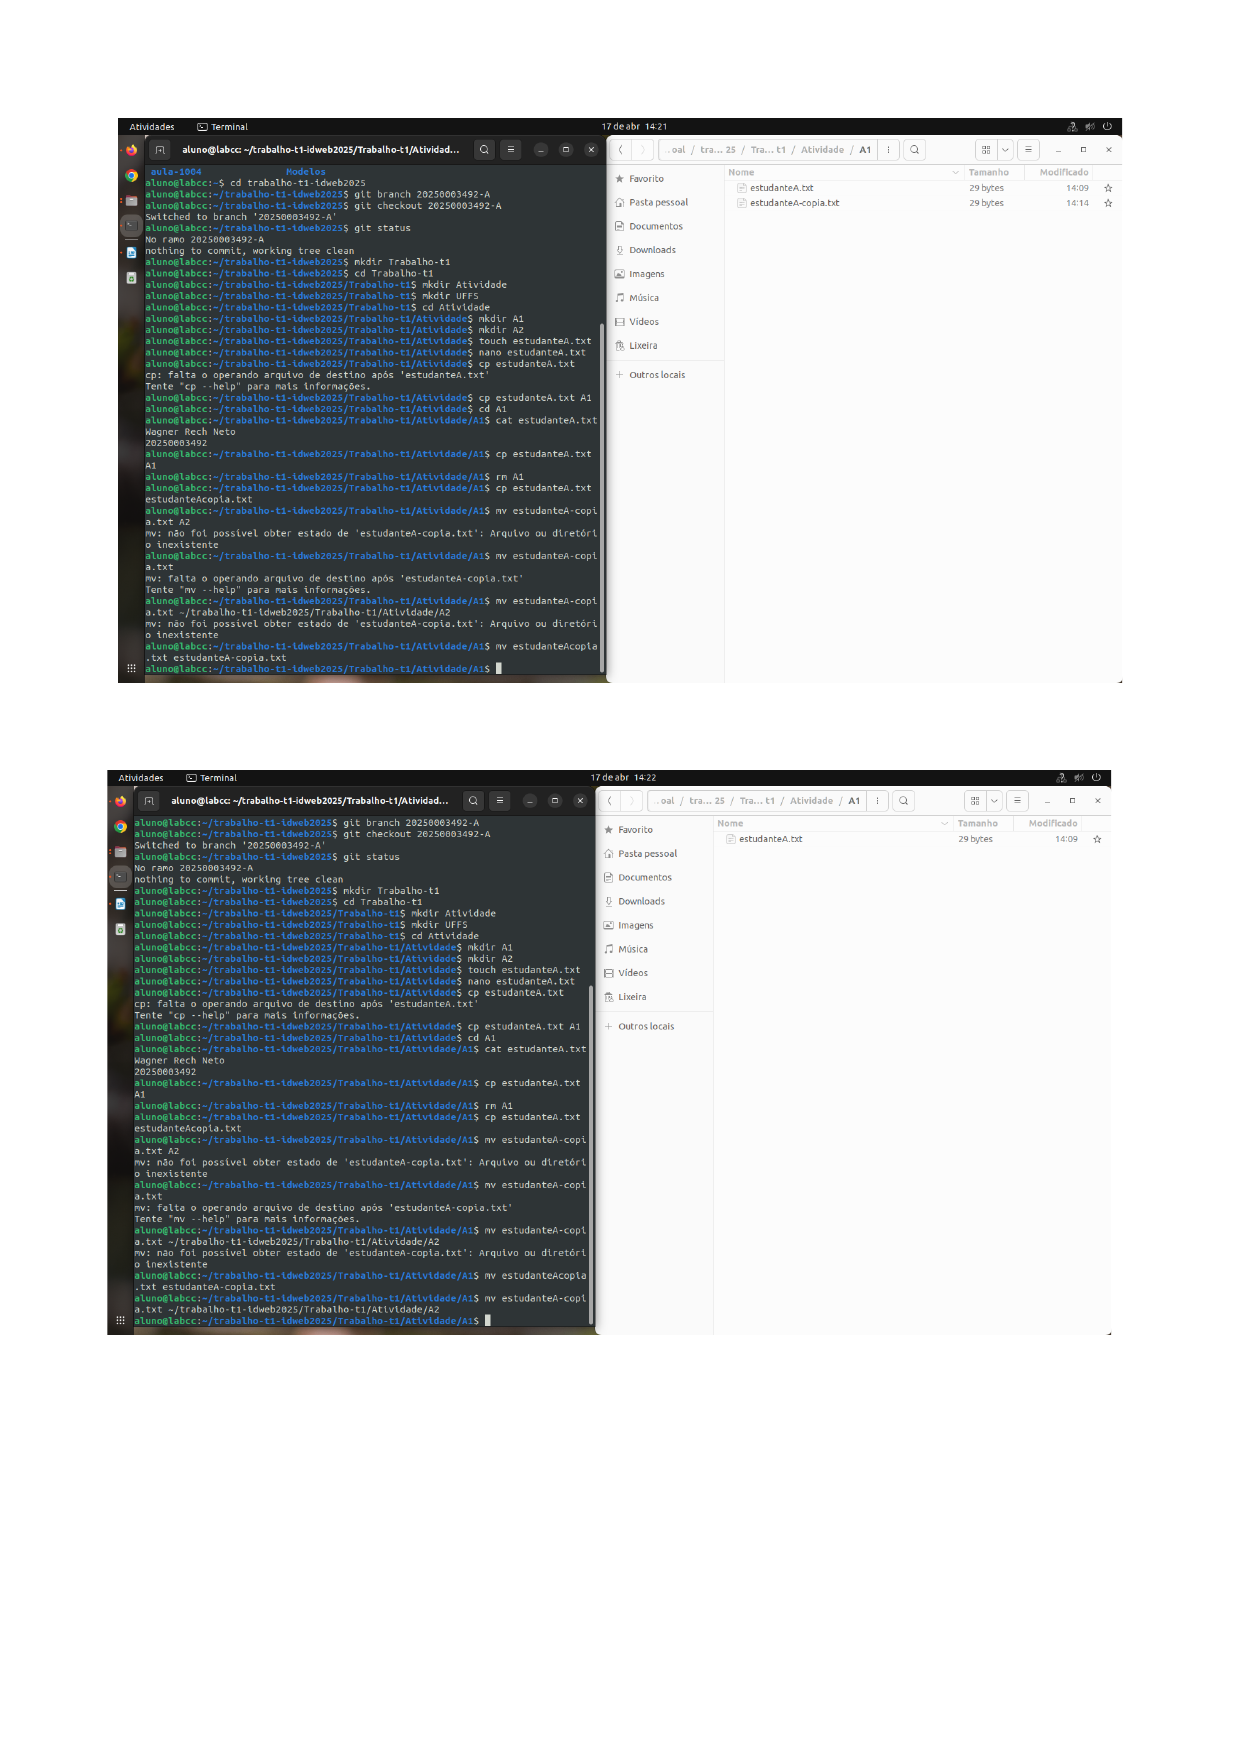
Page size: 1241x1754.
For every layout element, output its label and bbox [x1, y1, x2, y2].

picture [118, 118, 1123, 683]
picture [107, 770, 1112, 1335]
